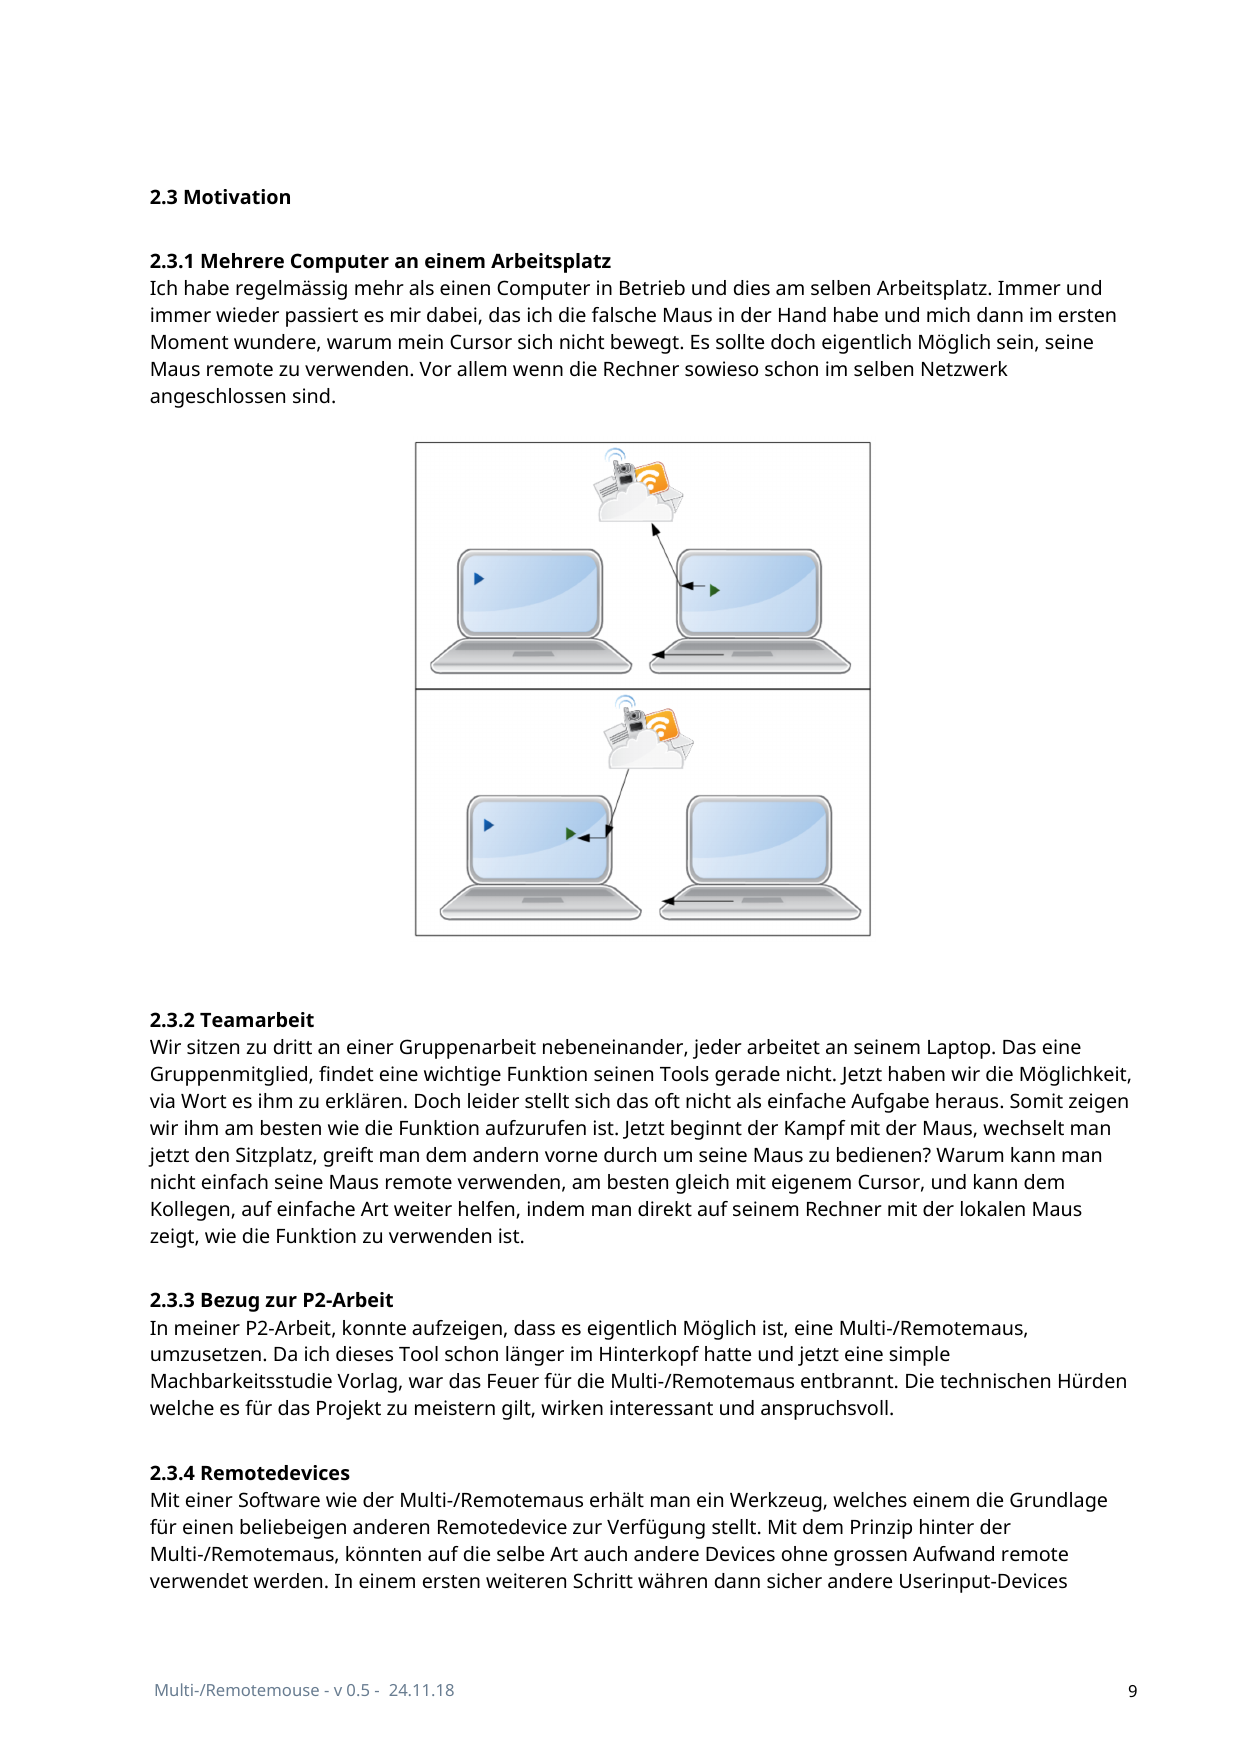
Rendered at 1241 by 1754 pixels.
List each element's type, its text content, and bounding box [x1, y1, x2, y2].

subtitle Bezug zur P2-Arbeit [149, 1287, 1136, 1314]
subtitle Motivation [149, 183, 1136, 210]
text Mit einer Software wie der Multi-/Remotemaus erhält man ein Werkzeug, welches einem die Grundlage für einen beliebeigen anderen Remotedevice zur Verfügung stellt. Mit dem Prinzip hinter der Multi-/Remotemaus, könnten auf die selbe Art auch andere Devices ohne grossen Aufwand remote verwendet werden. In einem ersten weiteren Schritt währen dann sicher andere Userinput-Devices [149, 1486, 1136, 1594]
subtitle Remotedevices [149, 1459, 1136, 1486]
subtitle Teamarbeit [149, 1006, 1136, 1033]
picture [410, 436, 876, 942]
text In meiner P2-Arbeit, konnte aufzeigen, dass es eigentlich Möglich ist, eine Multi-/Remotemaus, umzusetzen. Da ich dieses Tool schon länger im Hinterkopf hatte und jetzt eine simple Machbarkeitsstudie Vorlag, war das Feuer für die Multi-/Remotemaus entbrannt. Die technischen Hürden welche es für das Projekt zu meistern gilt, wirken interessant und anspruchsvoll. [149, 1314, 1136, 1422]
text Ich habe regelmässig mehr als einen Computer in Betrieb und dies am selben Arbeitsplatz. Immer und immer wieder passiert es mir dabei, das ich die falsche Maus in der Hand habe und mich dann im ersten Moment wundere, warum mein Cursor sich nicht bewegt. Es sollte doch eigentlich Möglich sein, seine Maus remote zu verwenden. Vor allem wenn die Rechner sowieso schon im selben Netzwerk angeschlossen sind. [149, 274, 1136, 409]
text Wir sitzen zu dritt an einer Gruppenarbeit nebeneinander, jeder arbeitet an seinem Laptop. Das eine Gruppenmitglied, findet eine wichtige Funktion seinen Tools gerade nicht. Jetzt haben wir die Möglichkeit, via Wort es ihm zu erklären. Doch leider stellt sich das oft nicht als einfache Aufgabe heraus. Somit zeigen wir ihm am besten wie die Funktion aufzurufen ist. Jetzt beginnt der Kampf mit der Maus, wechselt man jetzt den Sitzplatz, greift man dem andern vorne durch um seine Maus zu bedienen? Warum kann man nicht einfach seine Maus remote verwenden, am besten gleich mit eigenem Cursor, und kann dem Kollegen, auf einfache Art weiter helfen, indem man direkt auf seinem Rechner mit der lokalen Maus zeigt, wie die Funktion zu verwenden ist. [149, 1033, 1136, 1249]
subtitle Mehrere Computer an einem Arbeitsplatz [149, 248, 1136, 274]
